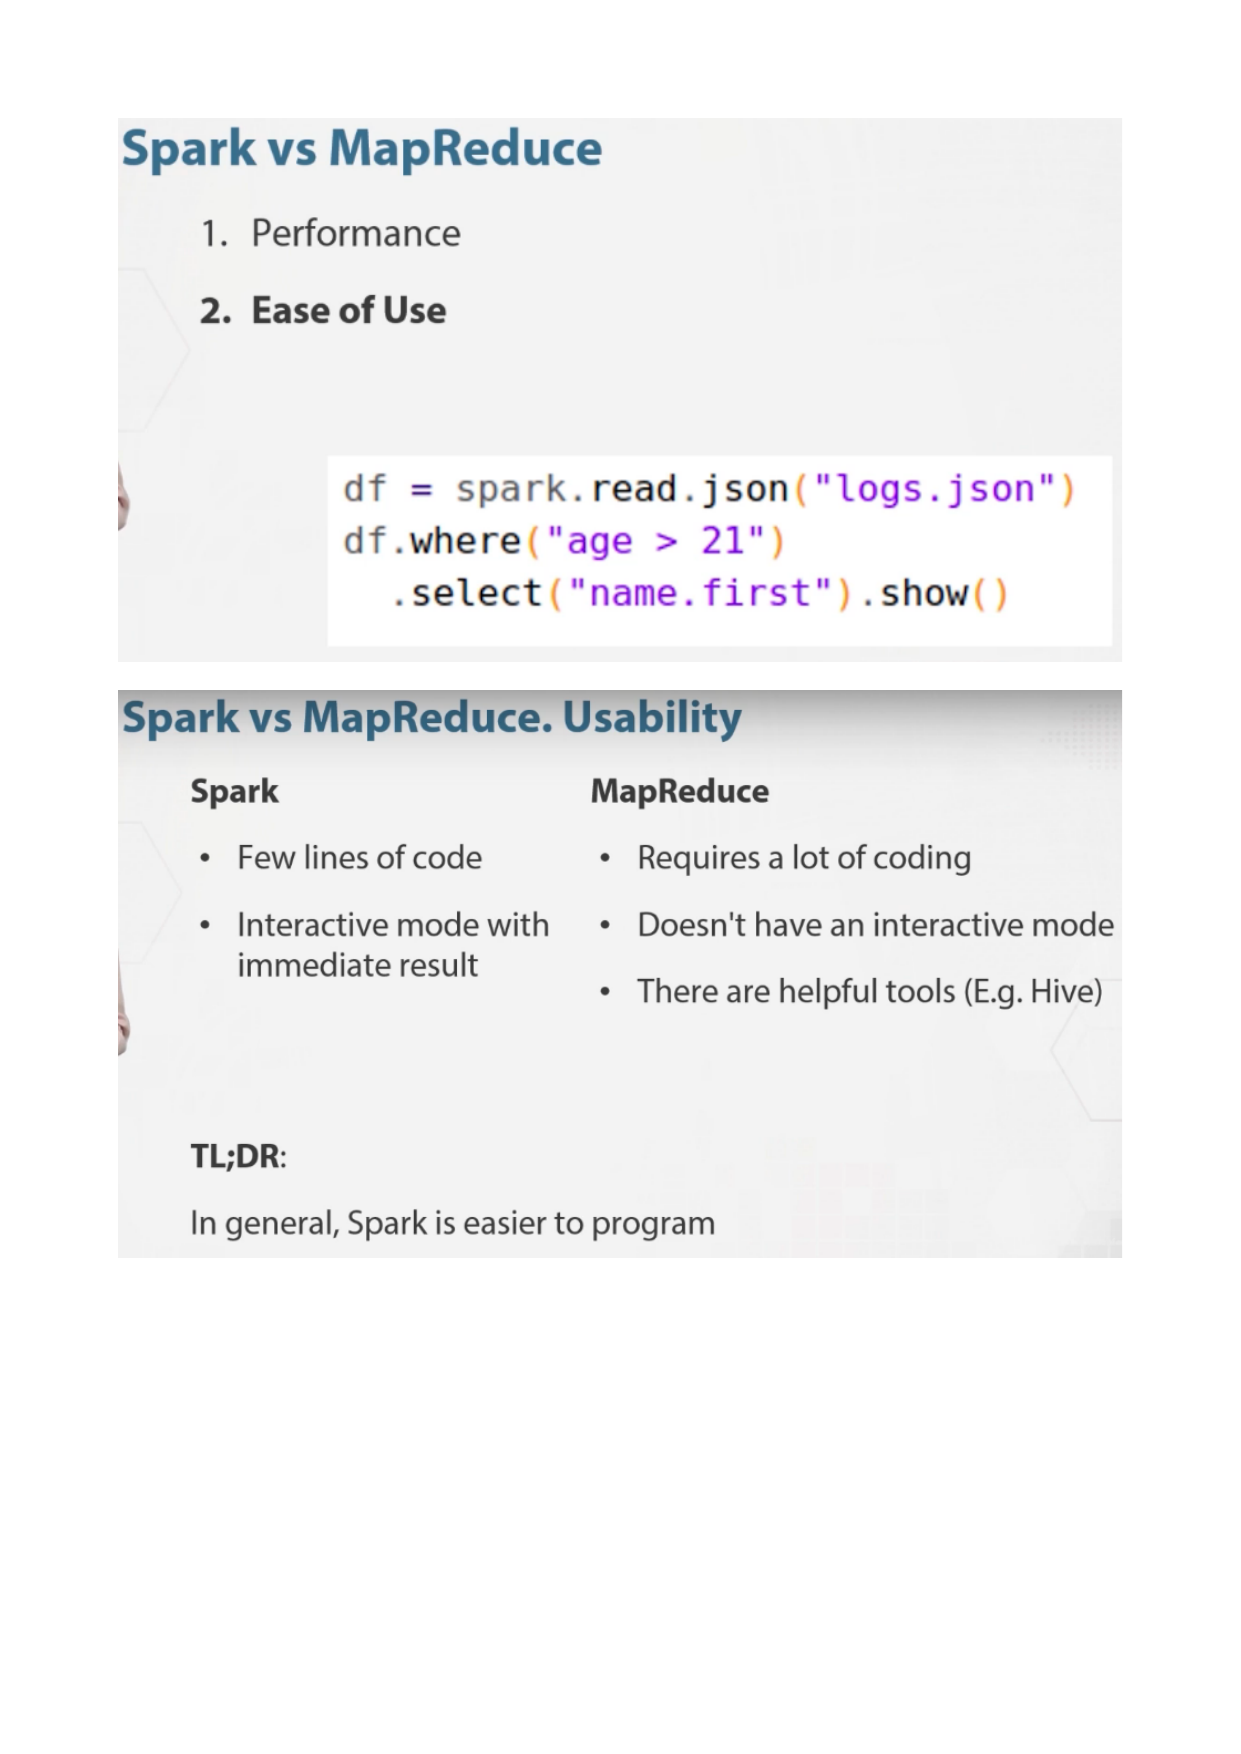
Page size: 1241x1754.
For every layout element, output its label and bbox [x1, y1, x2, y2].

picture [118, 690, 1123, 1258]
picture [118, 118, 1123, 662]
